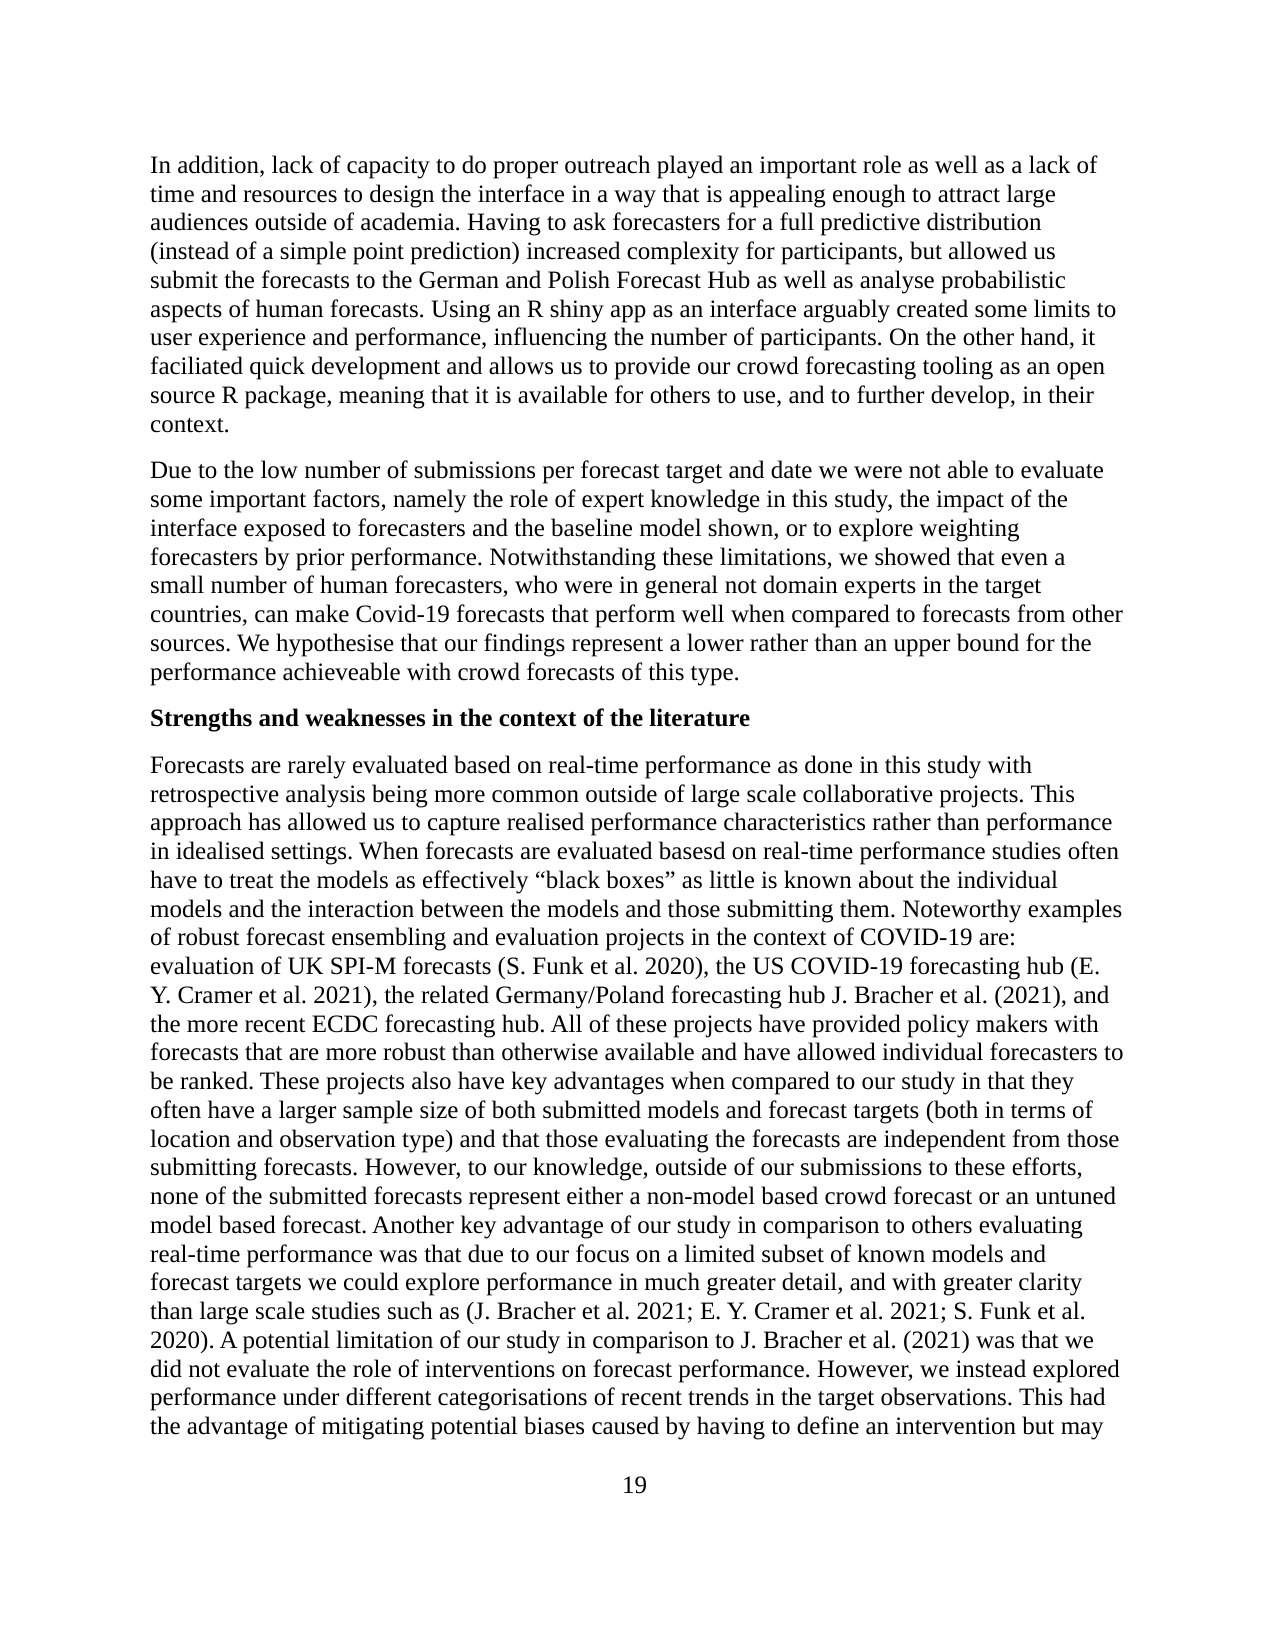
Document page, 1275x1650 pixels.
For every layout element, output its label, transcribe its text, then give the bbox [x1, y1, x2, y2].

text In addition, lack of capacity to do proper outreach played an important role as well as a lack of time and resources to design the interface in a way that is appealing enough to attract large audiences outside of academia. Having to ask forecasters for a full predictive distribution (instead of a simple point prediction) increased complexity for participants, but allowed us submit the forecasts to the German and Polish Forecast Hub as well as analyse probabilistic aspects of human forecasts. Using an R shiny app as an interface arguably created some limits to user experience and performance, influencing the number of participants. On the other hand, it faciliated quick development and allows us to provide our crowd forecasting tooling as an open source R package, meaning that it is available for others to use, and to further develop, in their context. [150, 150, 1125, 437]
text Strengths and weaknesses in the context of the literature [150, 703, 1125, 732]
text Forecasts are rarely evaluated based on real-time performance as done in this study with retrospective analysis being more common outside of large scale collaborative projects. This approach has allowed us to capture realised performance characteristics rather than performance in idealised settings. When forecasts are evaluated basesd on real-time performance studies often have to treat the models as effectively “black boxes” as little is known about the individual models and the interaction between the models and those submitting them. Noteworthy examples of robust forecast ensembling and evaluation projects in the context of COVID-19 are: evaluation of UK SPI-M forecasts (S. Funk et al. 2020), the US COVID-19 forecasting hub (E. Y. Cramer et al. 2021), the related Germany/Poland forecasting hub J. Bracher et al. (2021), and the more recent ECDC forecasting hub. All of these projects have provided policy makers with forecasts that are more robust than otherwise available and have allowed individual forecasters to be ranked. These projects also have key advantages when compared to our study in that they often have a larger sample size of both submitted models and forecast targets (both in terms of location and observation type) and that those evaluating the forecasts are independent from those submitting forecasts. However, to our knowledge, outside of our submissions to these efforts, none of the submitted forecasts represent either a non-model based crowd forecast or an untuned model based forecast. Another key advantage of our study in comparison to others evaluating real-time performance was that due to our focus on a limited subset of known models and forecast targets we could explore performance in much greater detail, and with greater clarity than large scale studies such as (J. Bracher et al. 2021; E. Y. Cramer et al. 2021; S. Funk et al. 2020). A potential limitation of our study in comparison to J. Bracher et al. (2021) was that we did not evaluate the role of interventions on forecast performance. However, we instead explored performance under different categorisations of recent trends in the target observations. This had the advantage of mitigating potential biases caused by having to define an intervention but may [150, 750, 1125, 1440]
text Due to the low number of submissions per forecast target and date we were not able to evaluate some important factors, namely the role of expert knowledge in this study, the impact of the interface exposed to forecasters and the baseline model shown, or to explore weighting forecasters by prior performance. Notwithstanding these limitations, we showed that even a small number of human forecasters, who were in general not domain experts in the target countries, can make Covid-19 forecasts that perform well when compared to forecasts from other sources. We hypothesise that our findings represent a lower rather than an upper bound for the performance achieveable with crowd forecasts of this type. [150, 455, 1125, 685]
